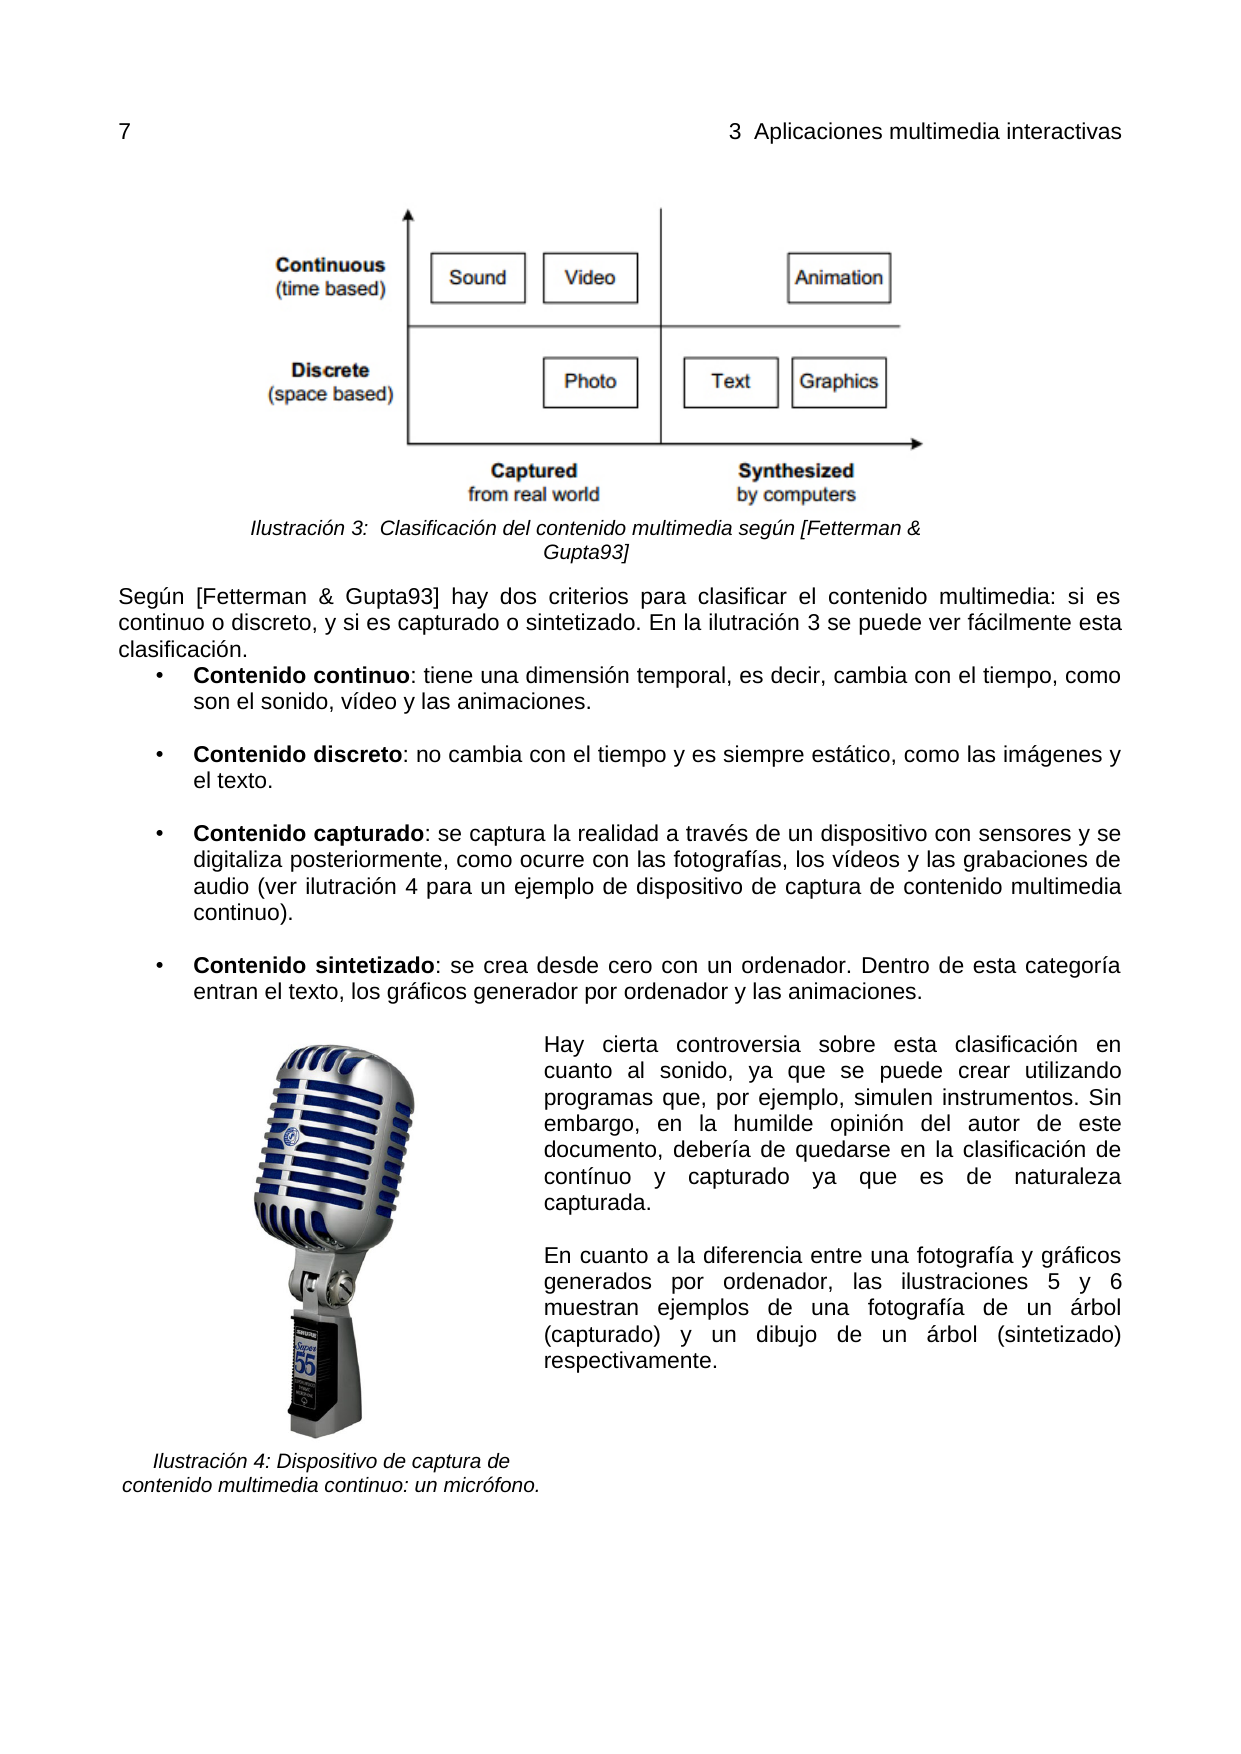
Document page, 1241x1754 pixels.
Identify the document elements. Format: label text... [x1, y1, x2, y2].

text Hay cierta controversia sobre esta clasificación en cuanto al sonido, ya que se puede crear utilizando programas que, por ejemplo, simulen instrumentos. Sin embargo, en la humilde opinión del autor de este documento, debería de quedarse en la clasificación de contínuo y capturado ya que es de naturaleza capturada. [544, 1031, 1122, 1215]
list Contenido discreto: no cambia con el tiempo y es siempre estático, como las imágenes y el texto. [156, 741, 1122, 794]
picture [229, 173, 945, 517]
text Según [Fetterman & Gupta93] hay dos criterios para clasificar el contenido multimedia: si es continuo o discreto, y si es capturado o sintetizado. En la ilutración 3 se puede ver fácilmente esta clasificación. [118, 174, 1122, 662]
text En cuanto a la diferencia entre una fotografía y gráficos generados por ordenador, las ilustraciones 5 y 6 muestran ejemplos de una fotografía de un árbol (capturado) y un dibujo de un árbol (sintetizado) respectivamente. [544, 1242, 1122, 1373]
list Contenido continuo: tiene una dimensión temporal, es decir, cambia con el tiempo, como son el sonido, vídeo y las animaciones. [156, 662, 1122, 714]
list Contenido capturado: se captura la realidad a través de un dispositivo con sensores y se digitaliza posteriormente, como ocurre con las fotografías, los vídeos y las grabaciones de audio (ver ilutración 4 para un ejemplo de dispositivo de captura de contenido multimedia continuo). [156, 820, 1122, 925]
text Ilustración 3: Clasificación del contenido multimedia según [Fetterman & Gupta93] [229, 517, 945, 564]
picture [121, 1027, 544, 1450]
text Ilustración 4: Dispositivo de captura de contenido multimedia continuo: un micrófono. [121, 1450, 543, 1497]
list Contenido sintetizado: se crea desde cero con un ordenador. Dentro de esta categoría entran el texto, los gráficos generador por ordenador y las animaciones. [156, 952, 1122, 1004]
